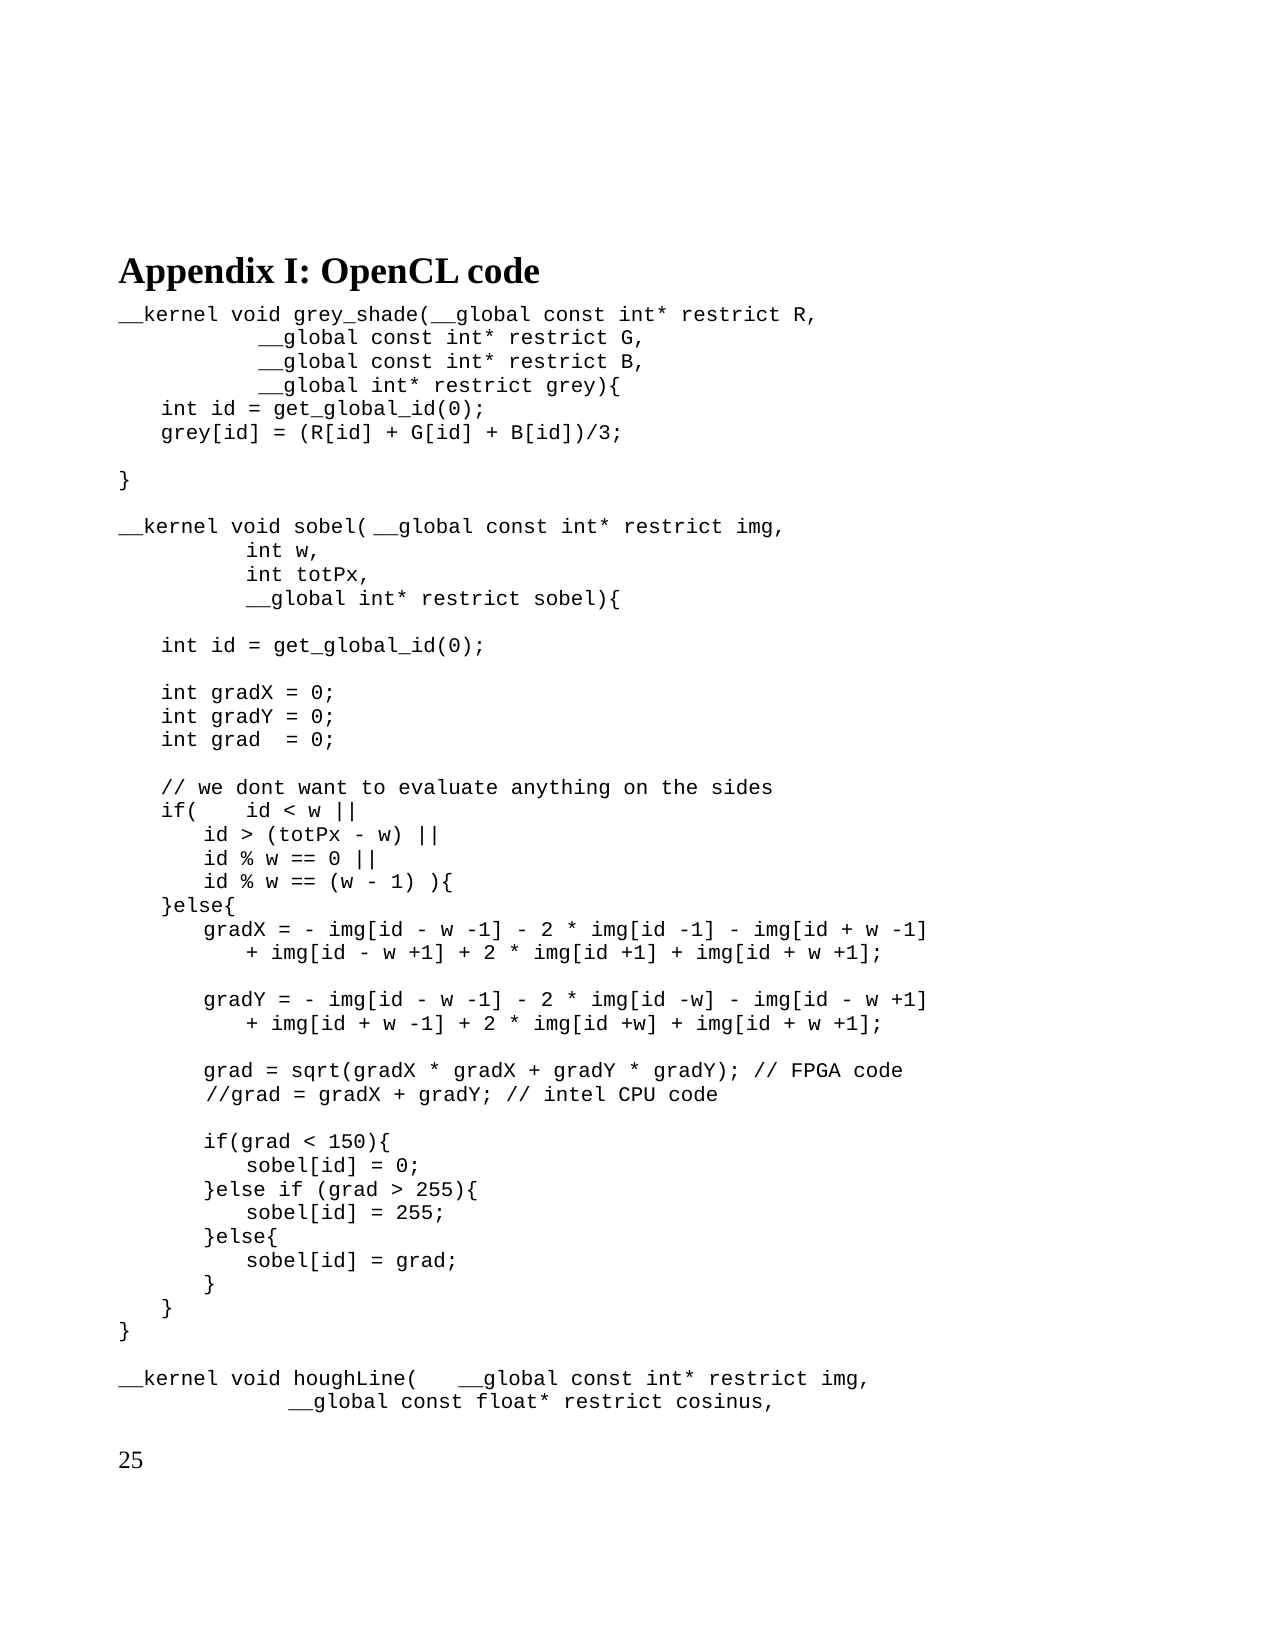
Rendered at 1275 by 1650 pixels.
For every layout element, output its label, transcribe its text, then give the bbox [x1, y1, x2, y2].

text }else{ [118, 1226, 1157, 1249]
text }else{ [118, 895, 1157, 918]
text if( id < w || [118, 800, 1157, 824]
text }else if (grad > 255){ [118, 1179, 1157, 1202]
text //grad = gradX + gradY; // intel CPU code [118, 1084, 1157, 1108]
text __global const int* restrict B, [118, 351, 1157, 375]
text __global int* restrict grey){ [118, 375, 1157, 398]
text sobel[id] = 0; [118, 1155, 1157, 1179]
text sobel[id] = 255; [118, 1202, 1157, 1226]
text __global const int* restrict G, [118, 327, 1157, 351]
text int gradY = 0; [118, 706, 1157, 729]
text } [118, 1273, 1157, 1297]
text grey[id] = (R[id] + G[id] + B[id])/3; [118, 422, 1157, 446]
text int totPx, [118, 564, 1157, 587]
text if(grad < 150){ [118, 1131, 1157, 1155]
text int id = get_global_id(0); [118, 635, 1157, 658]
text int gradX = 0; [118, 682, 1157, 706]
text id > (totPx - w) || [118, 824, 1157, 848]
text id % w == 0 || [118, 848, 1157, 871]
text __kernel void grey_shade(__global const int* restrict R, [118, 304, 1157, 327]
subtitle Appendix I: OpenCL code [118, 248, 1157, 291]
text __kernel void houghLine( __global const int* restrict img, [118, 1368, 1157, 1391]
text id % w == (w - 1) ){ [118, 871, 1157, 895]
text + img[id + w -1] + 2 * img[id +w] + img[id + w +1]; [118, 1013, 1157, 1037]
text __global int* restrict sobel){ [118, 587, 1157, 611]
text } [118, 469, 1157, 493]
text + img[id - w +1] + 2 * img[id +1] + img[id + w +1]; [118, 942, 1157, 966]
text sobel[id] = grad; [118, 1249, 1157, 1273]
text int w, [118, 540, 1157, 564]
text int id = get_global_id(0); [118, 398, 1157, 422]
text gradY = - img[id - w -1] - 2 * img[id -w] - img[id - w +1] [118, 989, 1157, 1013]
text } [118, 1321, 1157, 1344]
text } [118, 1297, 1157, 1321]
text grad = sqrt(gradX * gradX + gradY * gradY); // FPGA code [118, 1060, 1157, 1084]
text int grad = 0; [118, 729, 1157, 753]
text gradX = - img[id - w -1] - 2 * img[id -1] - img[id + w -1] [118, 918, 1157, 942]
text __kernel void sobel( __global const int* restrict img, [118, 517, 1157, 540]
text // we dont want to evaluate anything on the sides [118, 777, 1157, 800]
text __global const float* restrict cosinus, [118, 1391, 1157, 1415]
